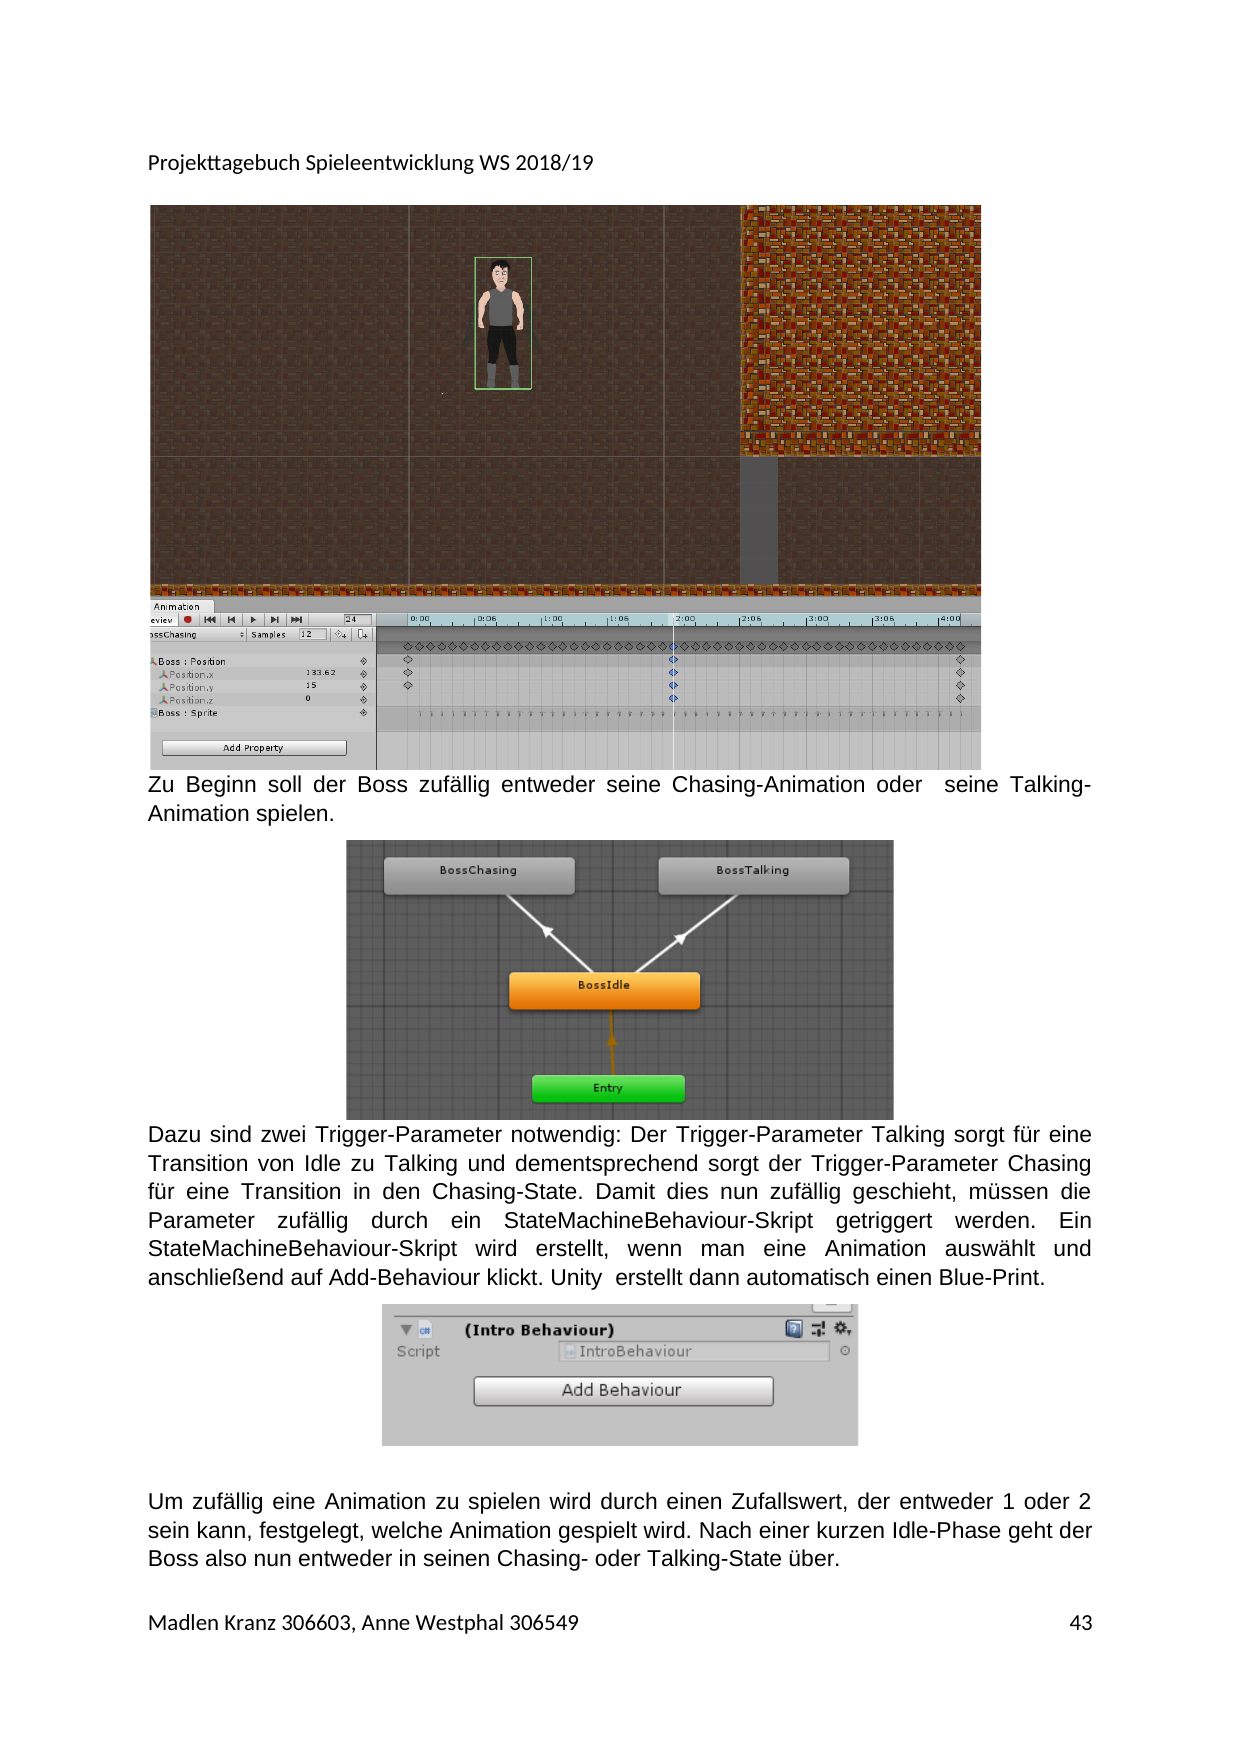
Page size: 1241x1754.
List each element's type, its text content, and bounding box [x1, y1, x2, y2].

text Zu Beginn soll der Boss zufällig entweder seine Chasing-Animation oder seine Talking-Animation spielen. [148, 205, 1093, 826]
text Um zufällig eine Animation zu spielen wird durch einen Zufallswert, der entweder 1 oder 2 sein kann, festgelegt, welche Animation gespielt wird. Nach einer kurzen Idle-Phase geht der Boss also nun entweder in seinen Chasing- oder Talking-State über. [148, 1488, 1093, 1571]
text Dazu sind zwei Trigger-Parameter notwendig: Der Trigger-Parameter Talking sorgt für eine Transition von Idle zu Talking und dementsprechend sorgt der Trigger-Parameter Chasing für eine Transition in den Chasing-State. Damit dies nun zufällig geschieht, müssen die Parameter zufällig durch ein StateMachineBehaviour-Skript getriggert werden. Ein StateMachineBehaviour-Skript wird erstellt, wenn man eine Animation auswählt und anschließend auf Add-Behaviour klickt. Unity erstellt dann automatisch einen Blue-Print. [148, 841, 1093, 1290]
picture [346, 840, 894, 1120]
picture [150, 205, 982, 770]
picture [382, 1304, 859, 1446]
